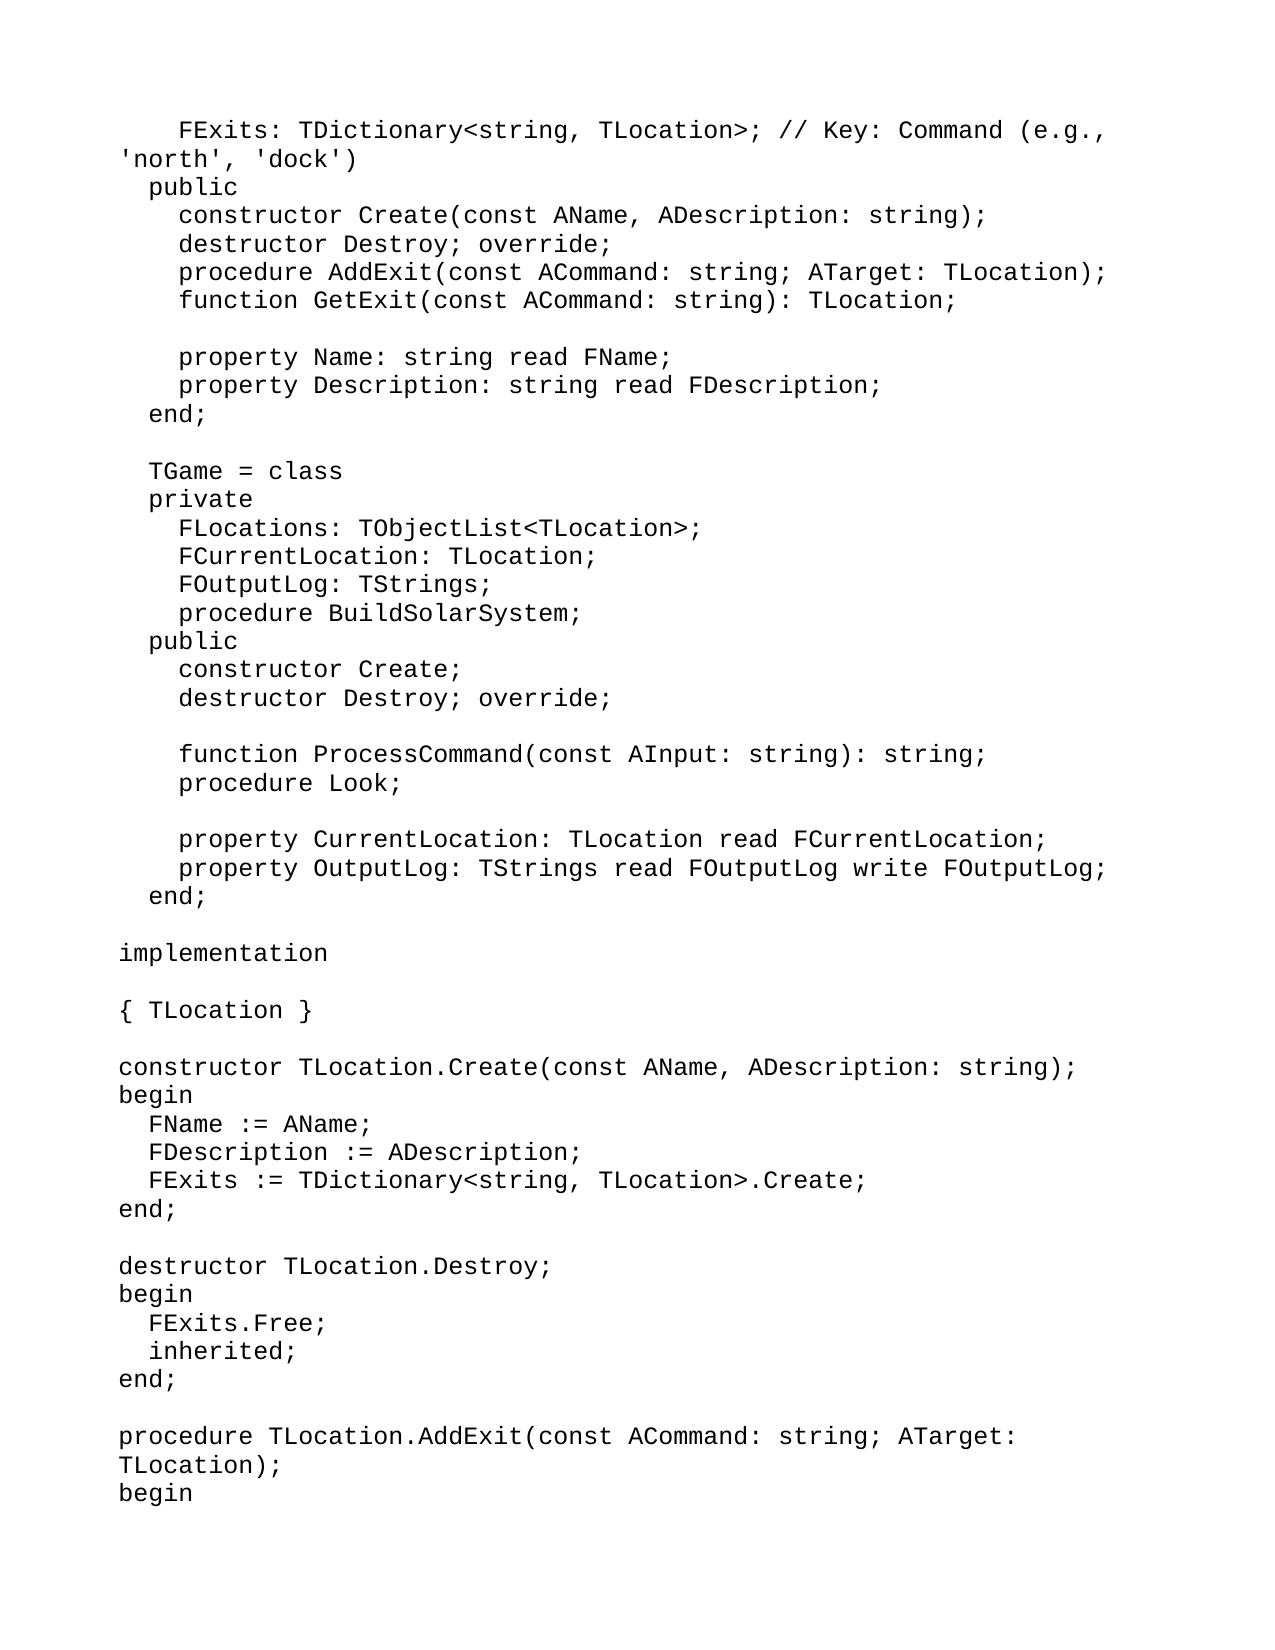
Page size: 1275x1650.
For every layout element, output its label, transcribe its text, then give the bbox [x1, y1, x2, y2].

text constructor TLocation.Create(const AName, ADescription: string); [118, 1055, 1157, 1083]
text begin [118, 1282, 1157, 1310]
text begin [118, 1083, 1157, 1111]
text FCurrentLocation: TLocation; [118, 543, 1157, 572]
text public [118, 628, 1157, 657]
text property OutputLog: TStrings read FOutputLog write FOutputLog; [118, 855, 1157, 883]
text FExits: TDictionary<string, TLocation>; // Key: Command (e.g., 'north', 'dock') [118, 118, 1157, 175]
text constructor Create(const AName, ADescription: string); [118, 203, 1157, 231]
text destructor Destroy; override; [118, 231, 1157, 260]
text end; [118, 1367, 1157, 1395]
text end; [118, 1196, 1157, 1225]
text FExits := TDictionary<string, TLocation>.Create; [118, 1168, 1157, 1196]
text destructor Destroy; override; [118, 685, 1157, 713]
text inherited; [118, 1338, 1157, 1367]
text constructor Create; [118, 657, 1157, 685]
text TGame = class [118, 458, 1157, 487]
text property Name: string read FName; [118, 345, 1157, 373]
text function ProcessCommand(const AInput: string): string; [118, 742, 1157, 770]
text begin [118, 1481, 1157, 1509]
text FLocations: TObjectList<TLocation>; [118, 515, 1157, 543]
text property Description: string read FDescription; [118, 373, 1157, 401]
text end; [118, 401, 1157, 430]
text procedure TLocation.AddExit(const ACommand: string; ATarget: TLocation); [118, 1424, 1157, 1481]
text FExits.Free; [118, 1310, 1157, 1338]
text FOutputLog: TStrings; [118, 572, 1157, 600]
text FDescription := ADescription; [118, 1140, 1157, 1168]
text procedure Look; [118, 770, 1157, 798]
text FName := AName; [118, 1111, 1157, 1140]
text procedure BuildSolarSystem; [118, 600, 1157, 628]
text private [118, 487, 1157, 515]
text destructor TLocation.Destroy; [118, 1253, 1157, 1282]
text public [118, 175, 1157, 203]
text function GetExit(const ACommand: string): TLocation; [118, 288, 1157, 316]
text procedure AddExit(const ACommand: string; ATarget: TLocation); [118, 260, 1157, 288]
text { TLocation } [118, 998, 1157, 1026]
text implementation [118, 941, 1157, 969]
text end; [118, 883, 1157, 912]
text property CurrentLocation: TLocation read FCurrentLocation; [118, 827, 1157, 855]
